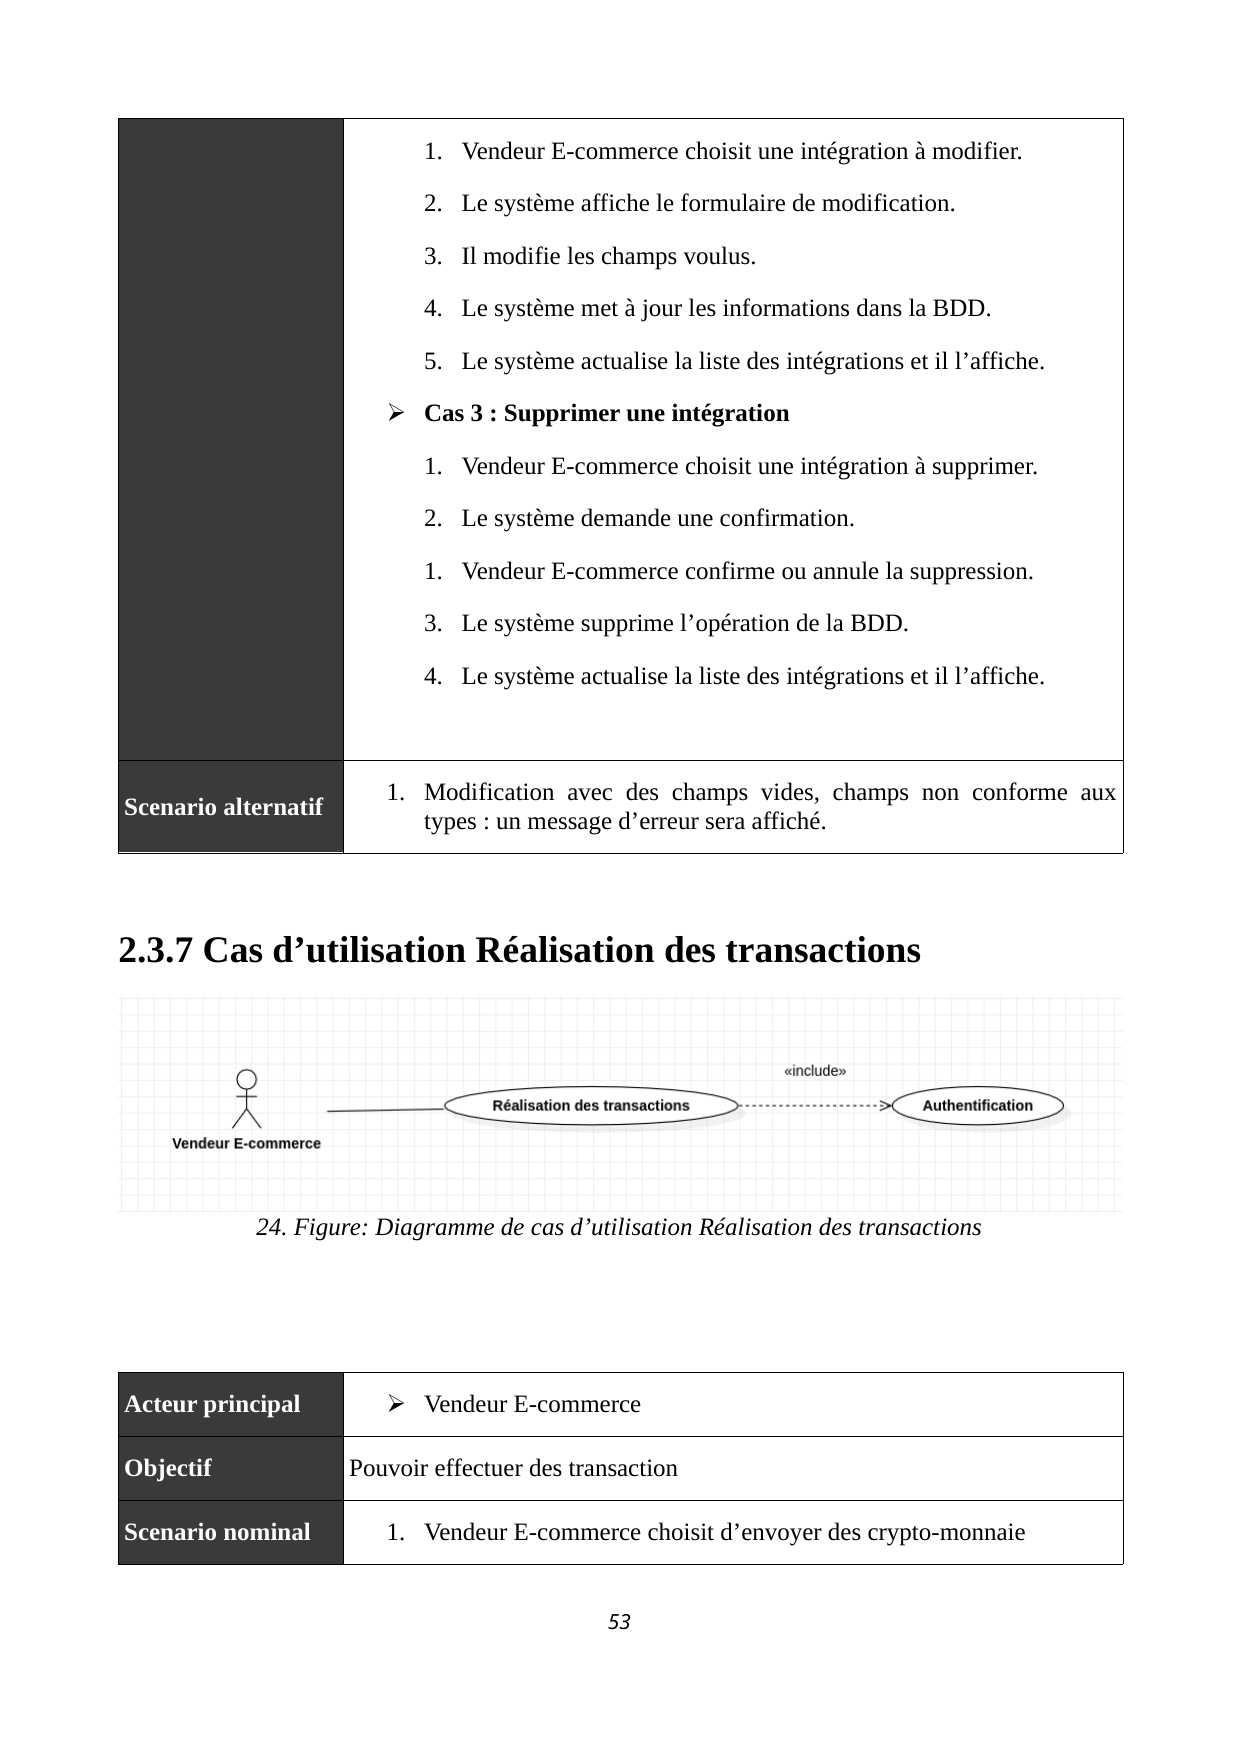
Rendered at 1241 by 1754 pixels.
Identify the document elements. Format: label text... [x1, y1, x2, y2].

table_header Vendeur E-commerce [344, 1373, 1123, 1436]
subtitle 2.3.7 Cas d’utilisation Réalisation des transactions [118, 928, 1122, 971]
table_header Acteur principal [119, 1373, 343, 1436]
picture [118, 996, 1123, 1213]
table_cell [119, 119, 343, 760]
table_cell Modification avec des champs vides, champs non conforme aux types : un message d’erreur sera affiché. [344, 761, 1123, 852]
table_cell Scenario alternatif [119, 761, 343, 852]
table_cell Cas 1 : Ajouter une intégration Vendeur E-commerce choisit d’ajouter une intégration. Le système affiche le formulaire à remplir. Vendeur E-commerce rempli et valide le formulaire. Le système ajoute les informations dans la BDD. Le système actualise la liste des intégrations et il l’affiche. Cas 2 : Modifier une intégration Vendeur E-commerce choisit une intégration à modifier. Le système affiche le formulaire de modification. Il modifie les champs voulus. Le système met à jour les informations dans la BDD. Le système actualise la liste des intégrations et il l’affiche. Cas 3 : Supprimer une intégration Vendeur E-commerce choisit une intégration à supprimer. Le système demande une confirmation. Vendeur E-commerce confirme ou annule la suppression. Le système supprime l’opération de la BDD. Le système actualise la liste des intégrations et il l’affiche. [344, 119, 1123, 760]
table_cell Scenario nominal [119, 1501, 343, 1564]
table_cell Pouvoir effectuer des transaction [344, 1437, 1123, 1500]
table_cell Objectif [119, 1437, 343, 1500]
text 24. Figure: Diagramme de cas d’utilisation Réalisation des transactions [118, 1213, 1122, 1241]
table_cell Vendeur E-commerce choisit d’envoyer des crypto-monnaie Le système affiche le formulaire à remplir. Vendeur E-commerce rempli et valide le formulaire. la portefeuille s'ouvre pour confirmer Gaz Fees [344, 1501, 1123, 1564]
